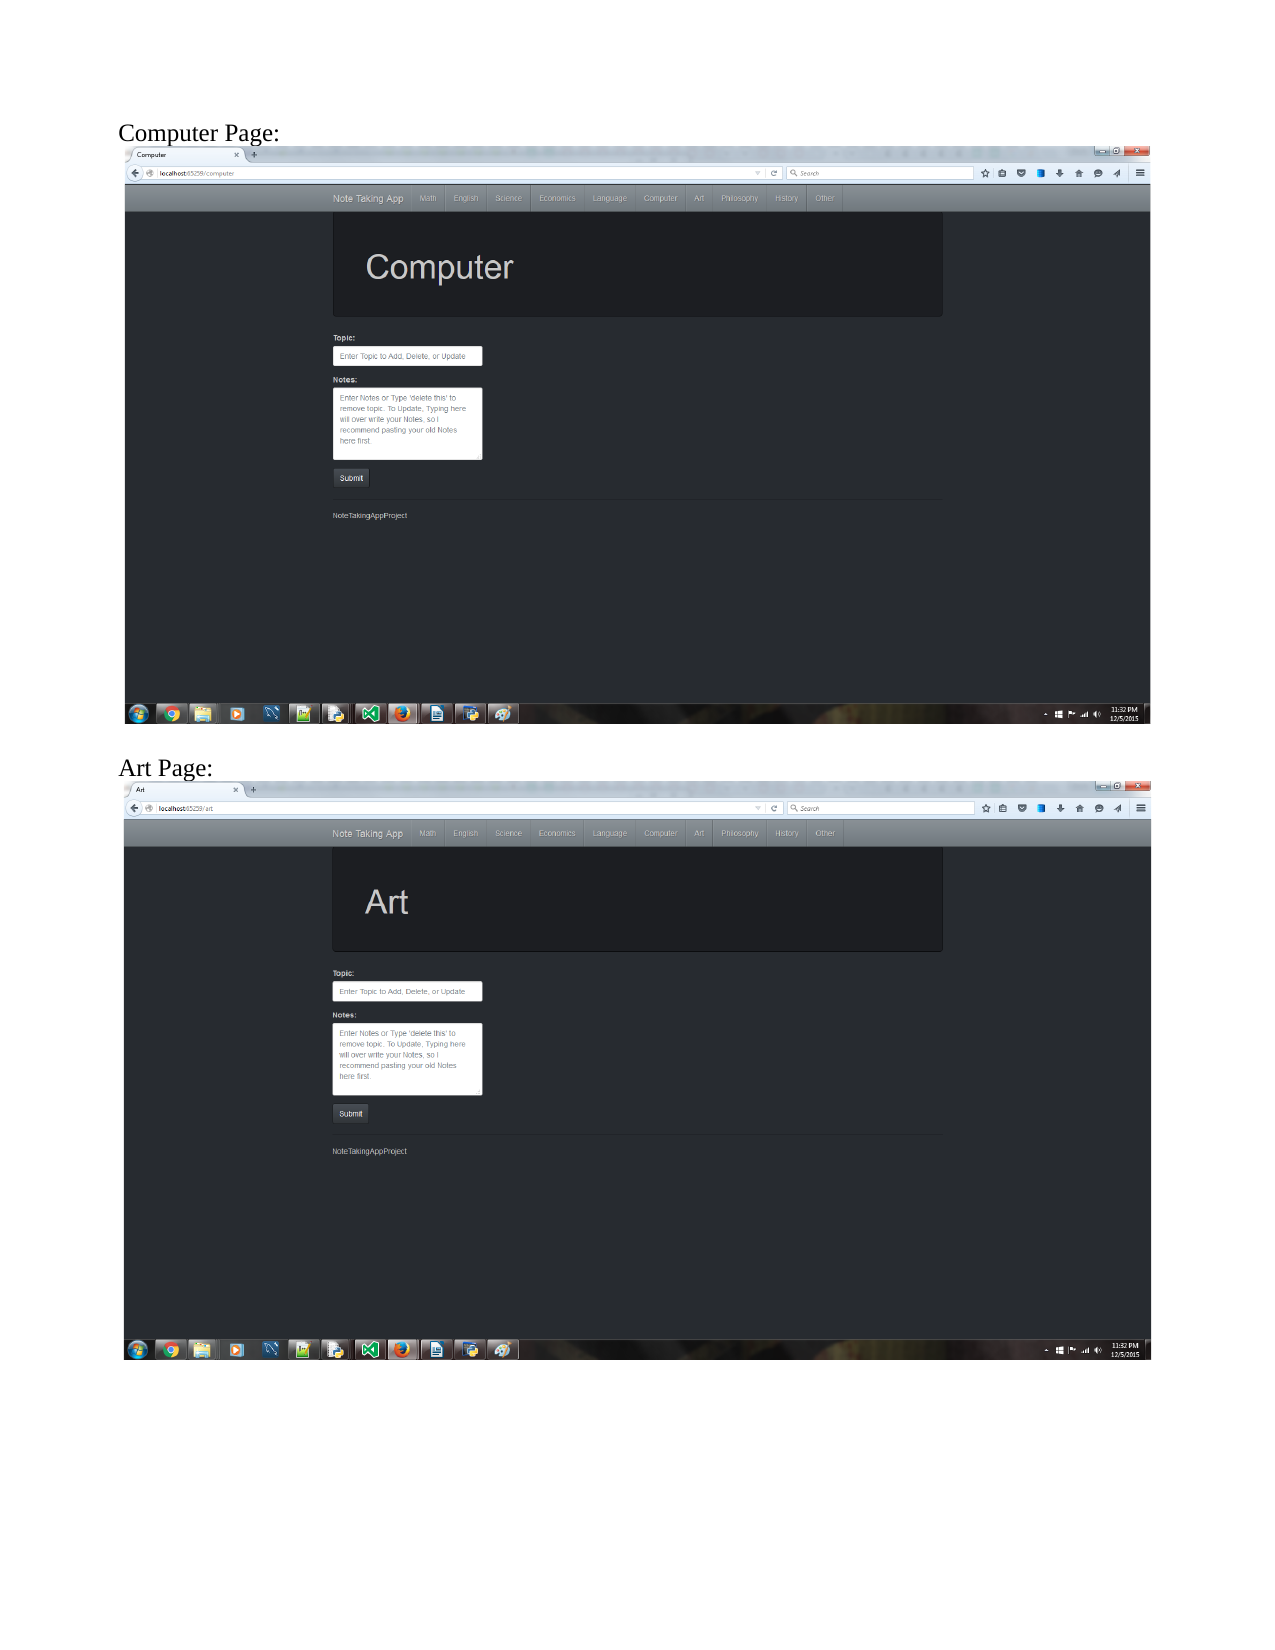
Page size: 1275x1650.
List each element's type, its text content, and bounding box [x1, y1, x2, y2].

picture [124, 146, 1151, 724]
picture [123, 781, 1152, 1360]
text Art Page: [118, 753, 1157, 781]
text Computer Page: [118, 118, 1157, 147]
